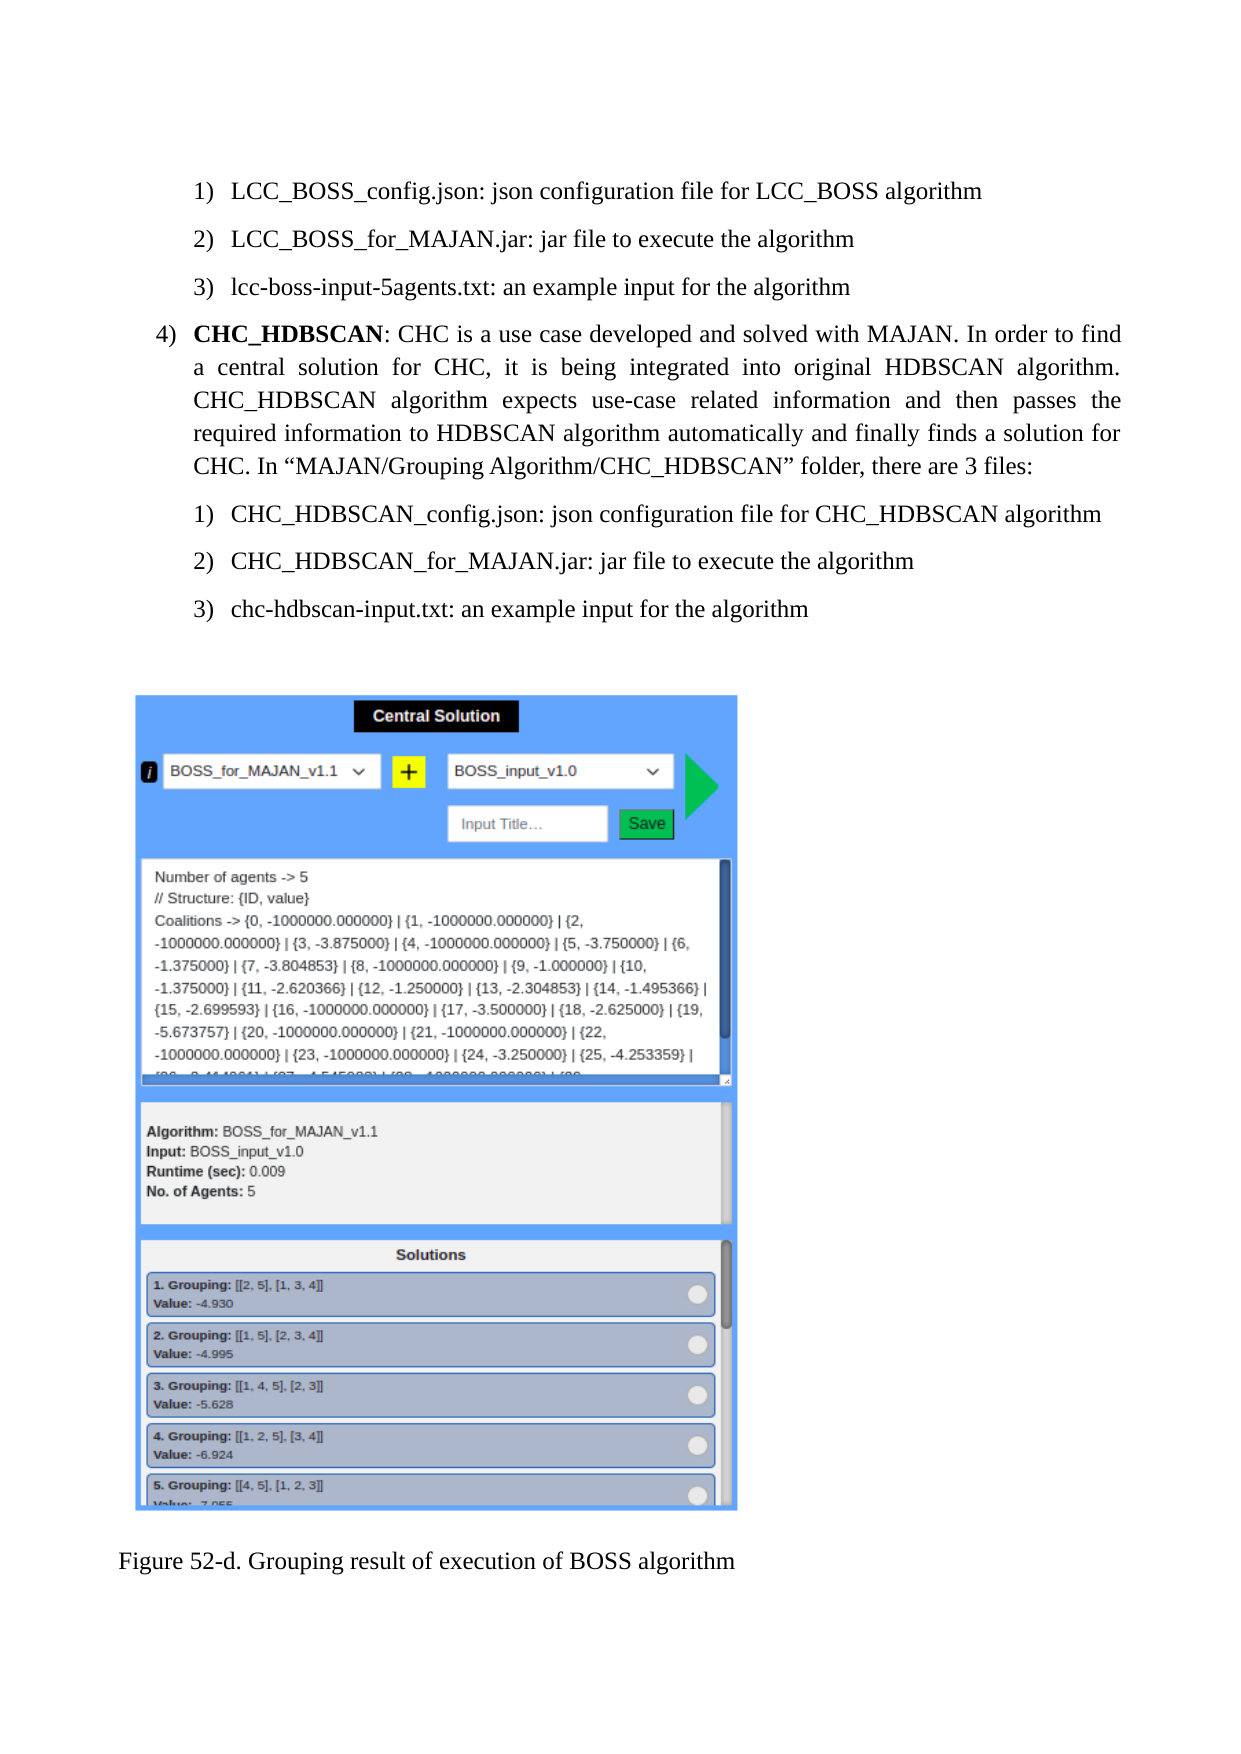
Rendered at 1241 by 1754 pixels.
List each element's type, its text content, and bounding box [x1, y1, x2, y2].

list LCC_BOSS_for_MAJAN.jar: jar file to execute the algorithm [193, 224, 1122, 253]
text Figure 52-d. Grouping result of execution of BOSS algorithm [118, 1546, 1122, 1575]
list CHC_HDBSCAN: CHC is a use case developed and solved with MAJAN. In order to find a central solution for CHC, it is being integrated into original HDBSCAN algorithm. CHC_HDBSCAN algorithm expects use-case related information and then passes the required information to HDBSCAN algorithm automatically and finally finds a solution for CHC. In “MAJAN/Grouping Algorithm/CHC_HDBSCAN” folder, there are 3 files: [156, 319, 1122, 480]
list CHC_HDBSCAN_config.json: json configuration file for CHC_HDBSCAN algorithm [193, 499, 1122, 528]
list chc-hdbscan-input.txt: an example input for the algorithm [193, 594, 1122, 623]
picture [126, 690, 750, 1524]
list lcc-boss-input-5agents.txt: an example input for the algorithm [193, 272, 1122, 300]
list LCC_BOSS_config.json: json configuration file for LCC_BOSS algorithm [193, 176, 1122, 205]
list CHC_HDBSCAN_for_MAJAN.jar: jar file to execute the algorithm [193, 546, 1122, 575]
